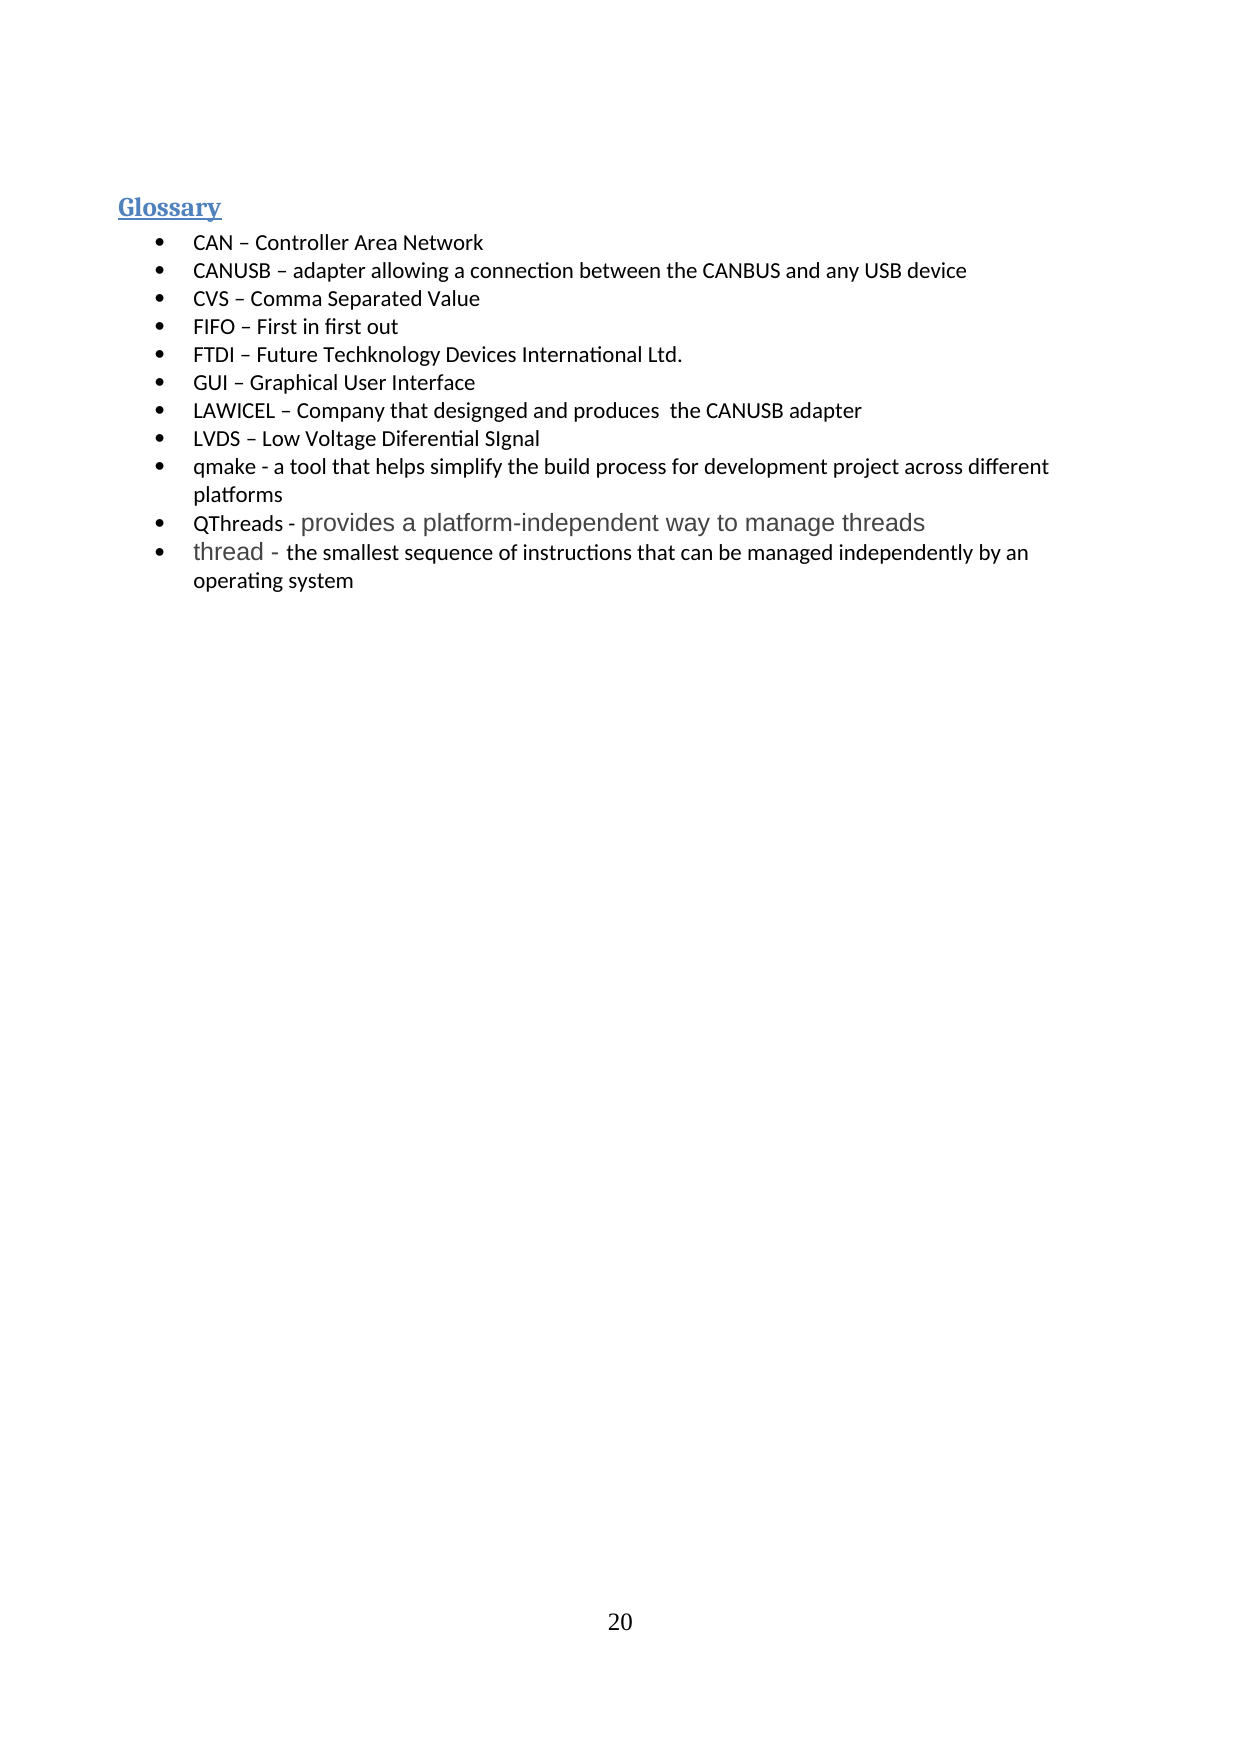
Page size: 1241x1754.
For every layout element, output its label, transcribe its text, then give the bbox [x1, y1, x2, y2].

list qmake - a tool that helps simplify the build process for development project across different platforms [156, 452, 1122, 508]
list thread - the smallest sequence of instructions that can be managed independently by an operating system [156, 537, 1122, 594]
list CAN – Controller Area Network [156, 228, 1122, 256]
list LVDS – Low Voltage Diferential SIgnal [156, 424, 1122, 452]
list FIFO – First in first out [156, 312, 1122, 340]
list QThreads - provides a platform-independent way to manage threads [156, 508, 1122, 537]
subtitle Glossary [118, 192, 1122, 223]
list FTDI – Future Techknology Devices International Ltd. [156, 340, 1122, 368]
list CVS – Comma Separated Value [156, 284, 1122, 312]
list LAWICEL – Company that designged and produces the CANUSB adapter [156, 396, 1122, 424]
list GUI – Graphical User Interface [156, 368, 1122, 396]
list CANUSB – adapter allowing a connection between the CANBUS and any USB device [156, 256, 1122, 284]
